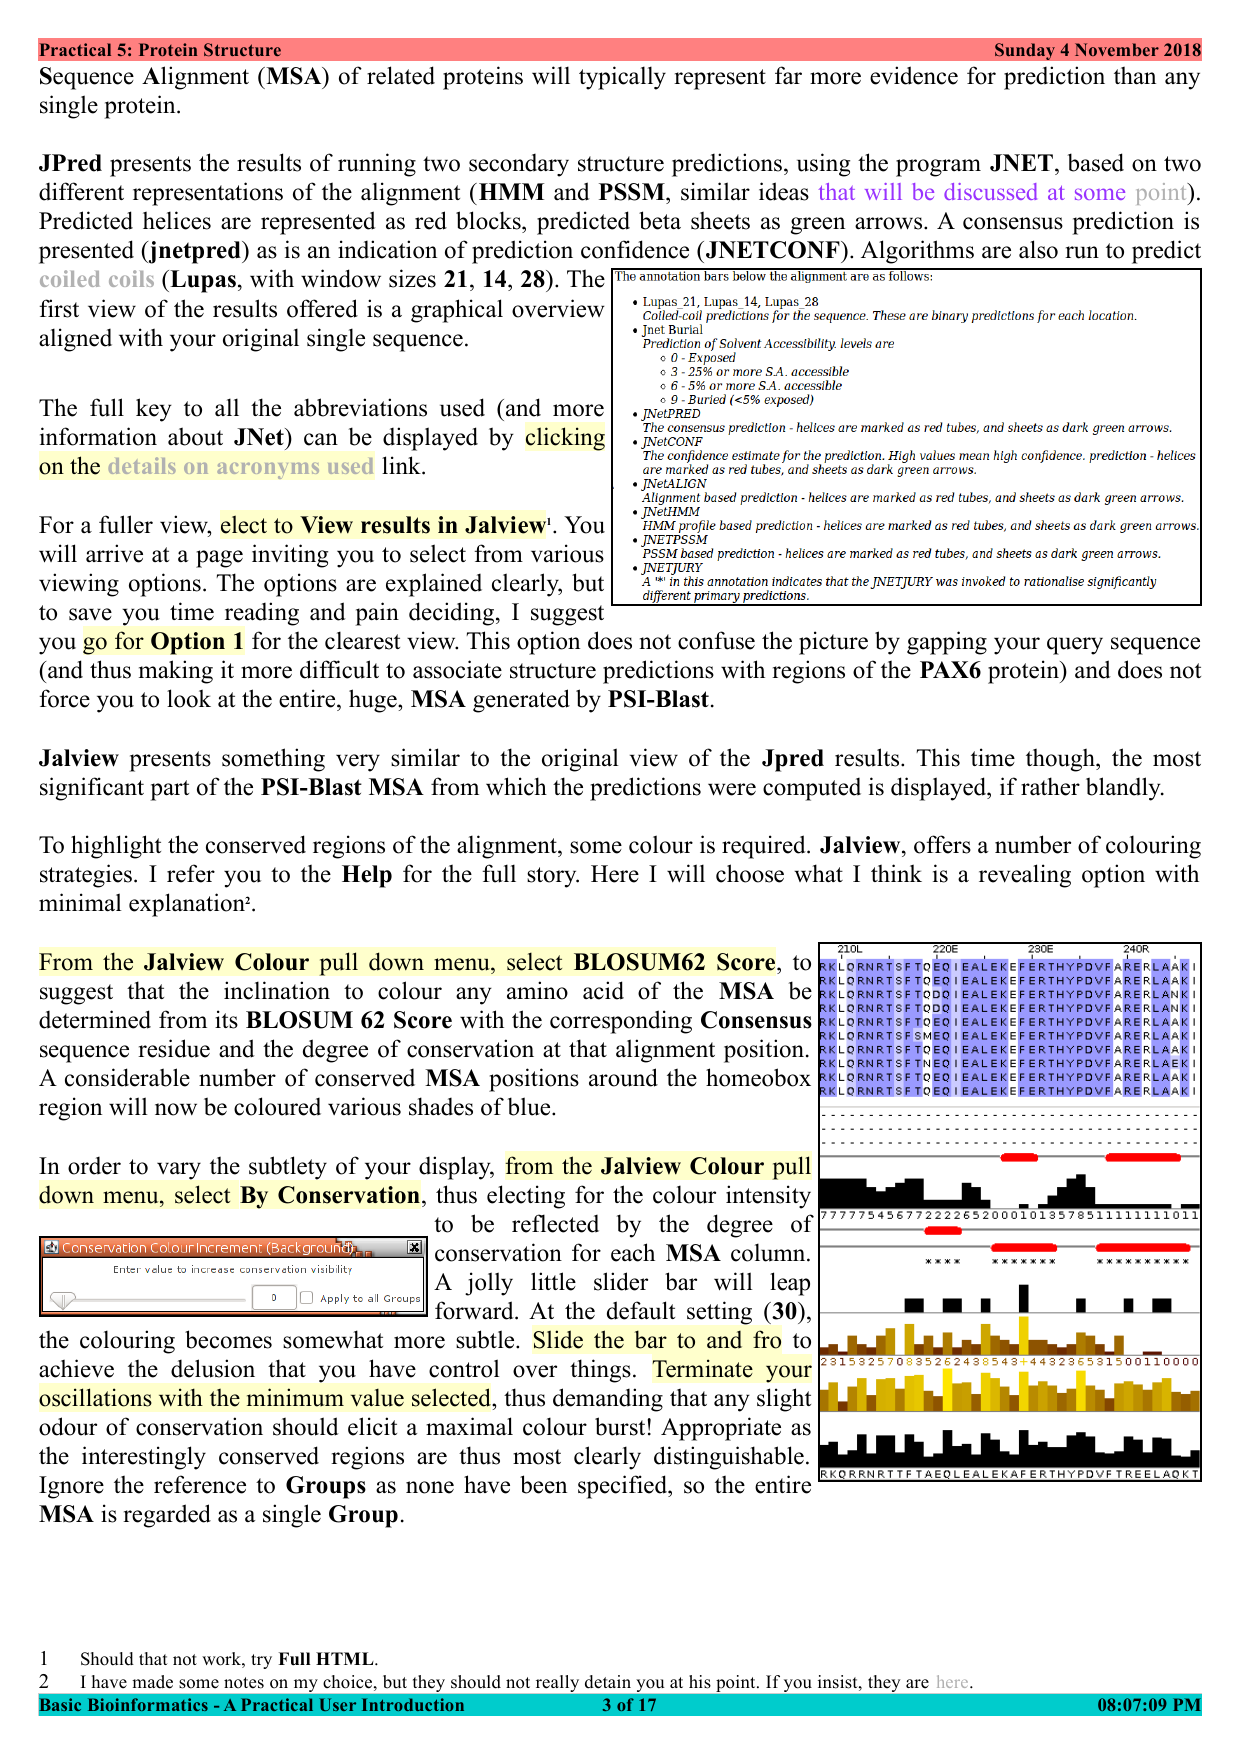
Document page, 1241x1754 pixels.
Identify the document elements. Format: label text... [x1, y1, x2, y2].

text Should that not work, try Full HTML. [38, 1645, 1202, 1669]
text From the Jalview Colour pull down menu, select BLOSUM62 Score, to suggest that the inclination to colour any amino acid of the MSA be determined from its BLOSUM 62 Score with the corresponding Consensus sequence residue and the degree of conservation at that alignment position. A considerable number of conserved MSA positions around the homeobox region will now be coloured various shades of blue. [38, 947, 818, 1121]
picture [613, 270, 1200, 604]
text The full key to all the abbreviations used (and more information about JNet) can be displayed by clicking on the details on acronyms used link. [38, 393, 611, 480]
text For a fuller view, elect to View results in Jalview. You will arrive at a page inviting you to select from various viewing options. The options are explained clearly, but to save you time reading and pain deciding, I suggest you go for Option 1 for the clearest view. This option does not confuse the picture by gapping your query sequence (and thus making it more difficult to associate structure predictions with regions of the PAX6 protein) and does not force you to look at the entire, huge, MSA generated by PSI-Blast. [38, 509, 1202, 713]
text Jalview presents something very similar to the original view of the Jpred results. This time though, the most significant part of the PSI-Blast MSA from which the predictions were computed is displayed, if rather blandly. [38, 742, 1202, 801]
picture [820, 944, 1200, 1480]
text JPred presents the results of running two secondary structure predictions, using the program JNET, based on two different representations of the alignment (HMM and PSSM, similar ideas that will be discussed at some point). Predicted helices are represented as red blocks, predicted beta sheets as green arrows. A consensus prediction is presented (jnetpred) as is an indication of prediction confidence (JNETCONF). Algorithms are also run to predict coiled coils (Lupas, with window sizes 21, 14, 28). The first view of the results offered is a graphical overview aligned with your original single sequence. [38, 148, 1202, 352]
text Sequence Alignment (MSA) of related proteins will typically represent far more evidence for prediction than any single protein. [38, 61, 1202, 119]
picture [41, 1238, 426, 1315]
text I have made some notes on my choice, but they should not really detain you at his point. If you insist, they are here. [38, 1669, 1202, 1693]
text In order to vary the subtlety of your display, from the Jalview Colour pull down menu, select By Conservation, thus electing for the colour intensity to be reflected by the degree of conservation for each MSA column. A jolly little slider bar will leap forward. At the default setting (30), the colouring becomes somewhat more subtle. Slide the bar to and fro to achieve the delusion that you have control over things. Terminate your oscillations with the minimum value selected, thus demanding that any slight odour of conservation should elicit a maximal colour burst! Appropriate as the interestingly conserved regions are thus most clearly distinguishable. Ignore the reference to Groups as none have been specified, so the entire MSA is regarded as a single Group. [38, 1151, 1202, 1528]
text To highlight the conserved regions of the alignment, some colour is required. Jalview, offers a number of colouring strategies. I refer you to the Help for the full story. Here I will choose what I think is a revealing option with minimal explanation. [38, 830, 1202, 917]
